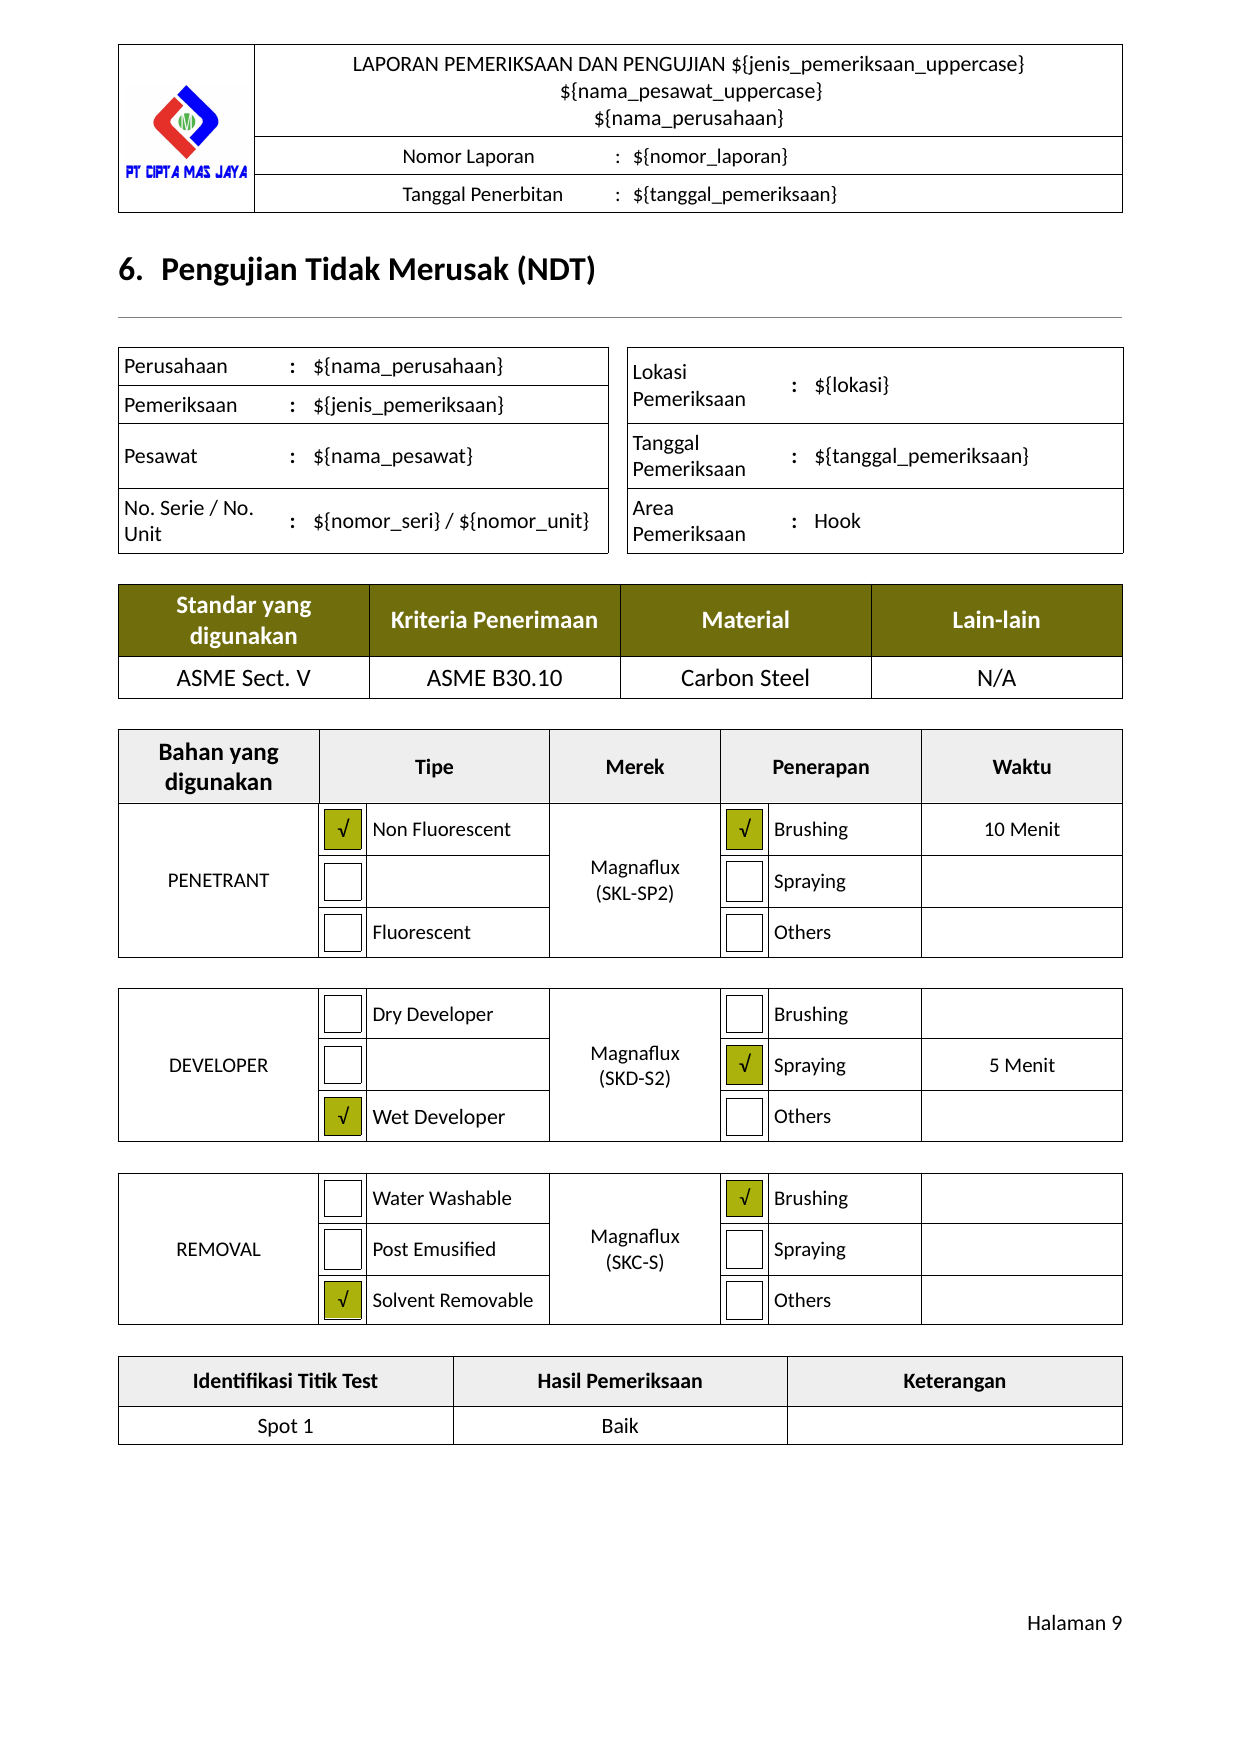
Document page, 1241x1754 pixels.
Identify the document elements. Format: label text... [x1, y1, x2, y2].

table_cell : [278, 386, 307, 423]
table_header Bahan yang digunakan [119, 730, 319, 802]
table_cell [319, 1224, 366, 1275]
table_cell Others [769, 1276, 921, 1324]
table_cell Others [769, 1091, 921, 1141]
table_header [727, 862, 762, 901]
table_header Magnaflux (SKC-S) [550, 1174, 720, 1324]
table_cell [319, 804, 366, 855]
table_cell 10 Menit [922, 804, 1122, 855]
table_header Brushing [769, 989, 921, 1038]
table_cell [319, 1039, 366, 1090]
table_header [727, 915, 762, 951]
table_cell ${nomor_seri} / ${nomor_unit} [307, 489, 608, 553]
table_cell [788, 1407, 1122, 1444]
table_header Identifikasi Titik Test [119, 1357, 453, 1406]
picture [124, 85, 249, 183]
table_header Waktu [922, 730, 1122, 802]
table_cell Fluorescent [367, 908, 549, 957]
table_header Standar yang digunakan [119, 585, 369, 656]
table_header [727, 1231, 762, 1267]
subtitle 6. Pengujian Tidak Merusak (NDT) [118, 248, 1122, 289]
table_header Material [621, 585, 871, 656]
table_cell : [780, 489, 808, 553]
table_cell [922, 1091, 1122, 1141]
table_header REMOVAL [119, 1174, 318, 1324]
table_cell [721, 1276, 768, 1324]
table_header √ [325, 1282, 361, 1318]
table_cell Post Emusified [367, 1224, 549, 1275]
table_header Tipe [320, 730, 549, 802]
table_header Lokasi Pemeriksaan [628, 348, 780, 423]
table_cell [922, 908, 1122, 957]
table_header Perusahaan [119, 348, 277, 385]
table_header [325, 1047, 361, 1083]
table_cell No. Serie / No. Unit [119, 489, 277, 553]
table_cell [922, 1276, 1122, 1324]
table_header Kriteria Penerimaan [370, 585, 620, 656]
table_header [727, 1282, 762, 1318]
table_header : [780, 348, 808, 423]
table_header Lain-lain [872, 585, 1122, 656]
table_header [325, 996, 361, 1032]
table_header Dry Developer [367, 989, 549, 1038]
table_header DEVELOPER [119, 989, 318, 1141]
table_header [319, 1174, 366, 1222]
table_cell [922, 856, 1122, 907]
table_cell ASME B30.10 [370, 657, 620, 698]
table_cell : [278, 489, 307, 553]
table_cell PENETRANT [119, 804, 318, 957]
table_cell [319, 1091, 366, 1141]
table_cell [721, 1224, 768, 1275]
table_header [325, 915, 361, 951]
table_cell Others [769, 908, 921, 957]
table_cell [721, 804, 768, 855]
table_cell Brushing [769, 804, 921, 855]
table_header Hasil Pemeriksaan [454, 1357, 787, 1406]
table_cell [367, 1039, 549, 1090]
table_cell [721, 1039, 768, 1090]
table_cell Spraying [769, 1224, 921, 1275]
table_cell Wet Developer [367, 1091, 549, 1141]
table_header Magnaflux (SKD-S2) [550, 989, 720, 1141]
table_header √ [325, 810, 361, 849]
table_header : [278, 348, 307, 385]
table_header [922, 1174, 1122, 1222]
table_cell ${nama_pesawat} [307, 424, 608, 488]
table_header [325, 864, 361, 900]
table_cell N/A [872, 657, 1122, 698]
table_header ${lokasi} [809, 348, 1123, 423]
table_cell [609, 385, 627, 423]
table_header [325, 1230, 361, 1269]
table_cell ASME Sect. V [119, 657, 369, 698]
table_cell 5 Menit [922, 1039, 1122, 1090]
table_header Keterangan [788, 1357, 1122, 1406]
table_cell Solvent Removable [367, 1276, 549, 1324]
table_header [325, 1181, 361, 1216]
table_cell : [278, 424, 307, 488]
table_header Merek [550, 730, 720, 802]
table_header [727, 1099, 762, 1134]
table_header [727, 996, 762, 1032]
table_cell Tanggal Pemeriksaan [628, 424, 780, 488]
table_header √ [325, 1098, 361, 1135]
table_cell [319, 856, 366, 907]
table_cell [721, 1091, 768, 1141]
table_cell Spraying [769, 856, 921, 907]
table_cell [319, 908, 366, 957]
table_cell Pesawat [119, 424, 277, 488]
table_cell [609, 488, 627, 553]
table_header √ [727, 1046, 762, 1084]
table_header [922, 989, 1122, 1038]
table_header Water Washable [367, 1174, 549, 1222]
table_cell Pemeriksaan [119, 386, 277, 423]
table_cell : [780, 424, 808, 488]
table_header Penerapan [721, 730, 921, 802]
table_header ${nama_perusahaan} [307, 348, 608, 385]
table_cell Baik [454, 1407, 787, 1444]
table_cell [367, 856, 549, 907]
table_header [319, 989, 366, 1038]
table_cell Area Pemeriksaan [628, 489, 780, 553]
table_header [721, 1174, 768, 1222]
table_cell Magnaflux (SKL-SP2) [550, 804, 720, 957]
table_cell [319, 1276, 366, 1324]
table_cell Carbon Steel [621, 657, 871, 698]
table_cell [721, 856, 768, 907]
table_cell Hook [809, 489, 1123, 553]
table_header Brushing [769, 1174, 921, 1222]
table_cell [721, 908, 768, 957]
table_header [721, 989, 768, 1038]
table_cell ${tanggal_pemeriksaan} [809, 424, 1123, 488]
table_cell [922, 1224, 1122, 1275]
table_cell Non Fluorescent [367, 804, 549, 855]
table_cell Spot 1 [119, 1407, 453, 1444]
table_header √ [727, 1181, 762, 1216]
table_header [609, 347, 627, 385]
table_cell [609, 423, 627, 488]
table_cell Spraying [769, 1039, 921, 1090]
table_header √ [727, 810, 762, 849]
table_cell ${jenis_pemeriksaan} [307, 386, 608, 423]
